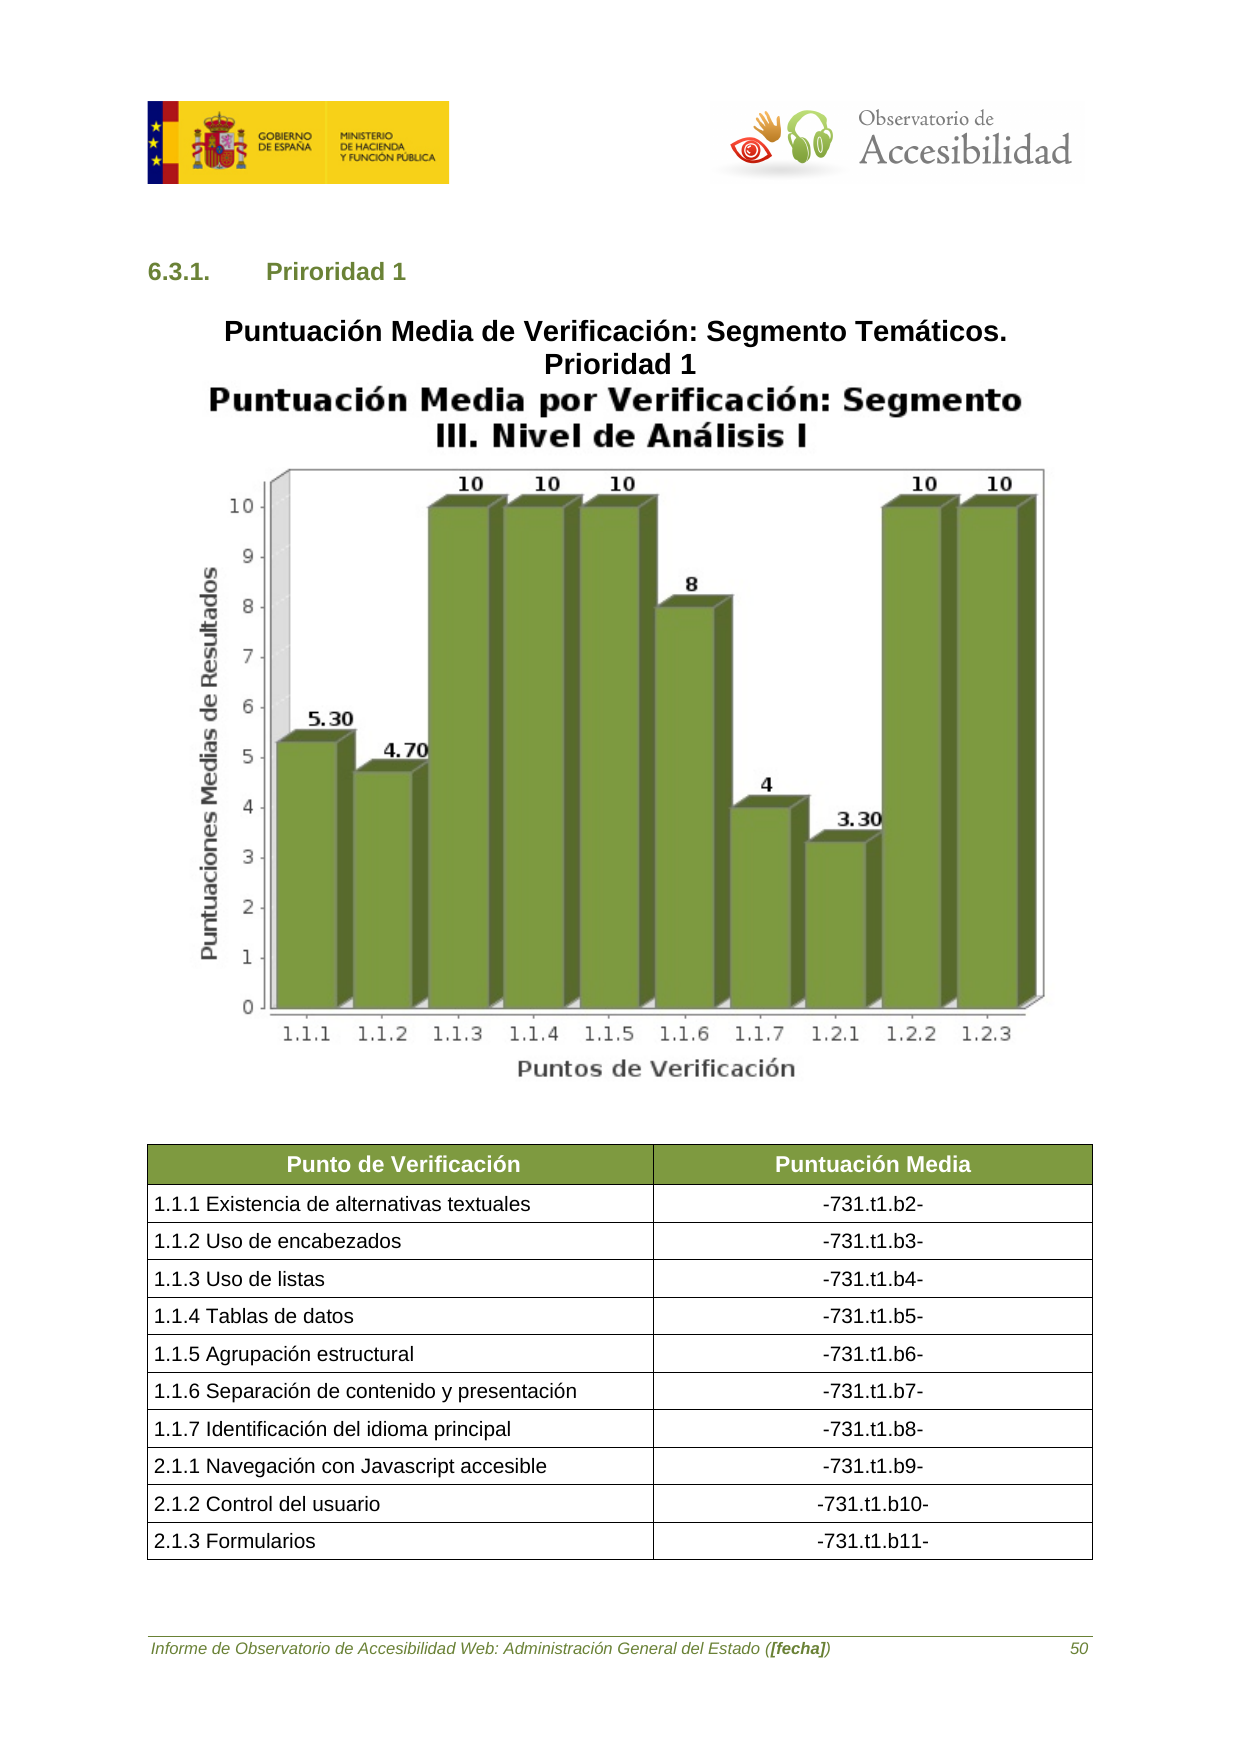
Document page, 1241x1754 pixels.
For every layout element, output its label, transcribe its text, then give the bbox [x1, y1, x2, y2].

table_cell 1.1.2 Uso de encabezados [148, 1223, 653, 1259]
text Puntuación Media de Verificación: Segmento Temáticos. [148, 314, 1092, 347]
picture [710, 101, 1086, 184]
table_cell 1.1.7 Identificación del idioma principal [148, 1410, 653, 1447]
table_cell -731.t1.b11- [654, 1523, 1092, 1559]
table_cell 2.1.1 Navegación con Javascript accesible [148, 1448, 653, 1484]
table_cell 1.1.1 Existencia de alternativas textuales [148, 1185, 653, 1222]
table_header Punto de Verificación [148, 1145, 653, 1184]
table_cell 1.1.4 Tablas de datos [148, 1298, 653, 1334]
table_cell -731.t1.b3- [654, 1223, 1092, 1259]
table_cell -731.t1.b5- [654, 1298, 1092, 1334]
subtitle Priroridad 1 [148, 257, 1092, 286]
table_cell -731.t1.b4- [654, 1260, 1092, 1297]
table_cell 1.1.5 Agrupación estructural [148, 1335, 653, 1372]
table_cell 1.1.3 Uso de listas [148, 1260, 653, 1297]
picture [147, 101, 450, 184]
text Prioridad 1 [148, 347, 1092, 381]
picture [178, 380, 1062, 1091]
table_cell -731.t1.b10- [654, 1485, 1092, 1522]
table_cell -731.t1.b9- [654, 1448, 1092, 1484]
table_cell 2.1.3 Formularios [148, 1523, 653, 1559]
table_header Puntuación Media [654, 1145, 1092, 1184]
table_cell -731.t1.b2- [654, 1185, 1092, 1222]
table_cell -731.t1.b8- [654, 1410, 1092, 1447]
table_cell 2.1.2 Control del usuario [148, 1485, 653, 1522]
table_cell 1.1.6 Separación de contenido y presentación [148, 1373, 653, 1409]
table_cell -731.t1.b7- [654, 1373, 1092, 1409]
table_cell -731.t1.b6- [654, 1335, 1092, 1372]
